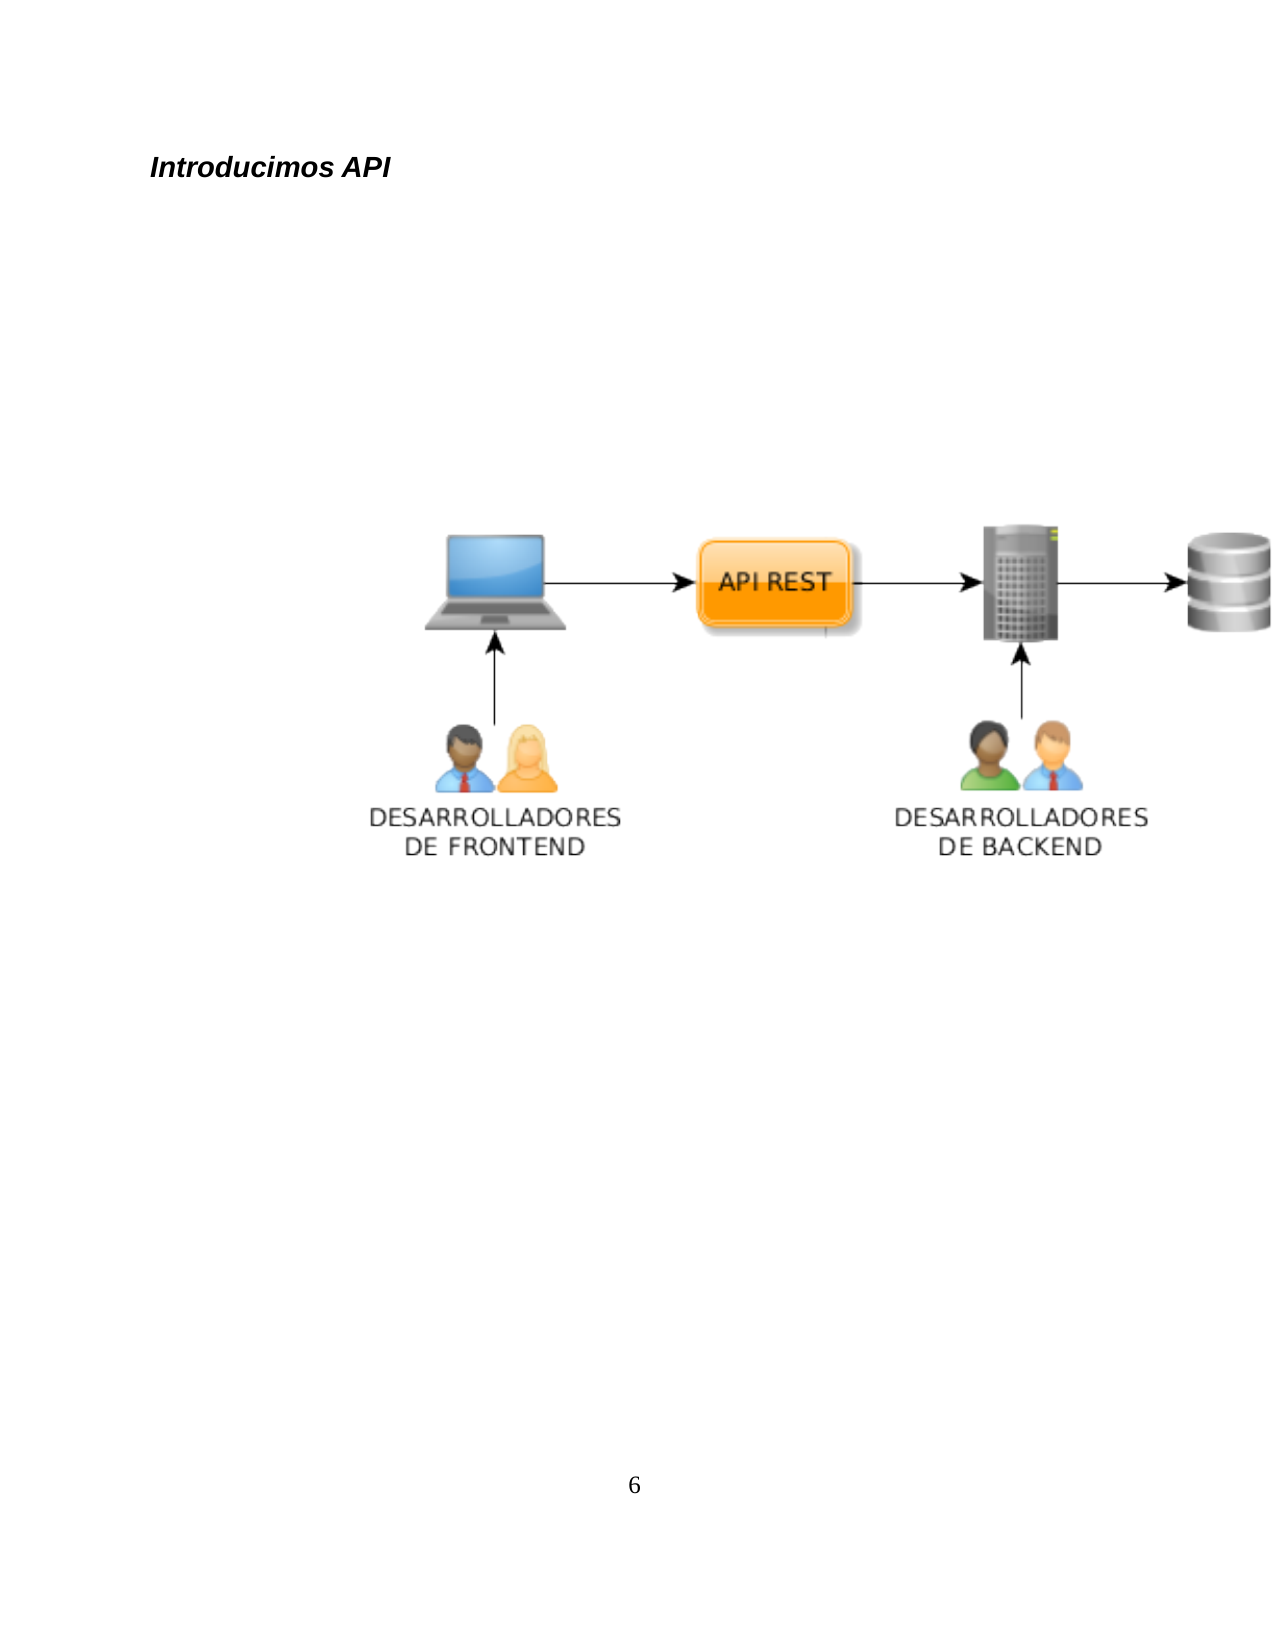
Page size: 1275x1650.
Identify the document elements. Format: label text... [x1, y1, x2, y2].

picture [150, 196, 1275, 1196]
subtitle Introducimos API [150, 150, 1125, 183]
